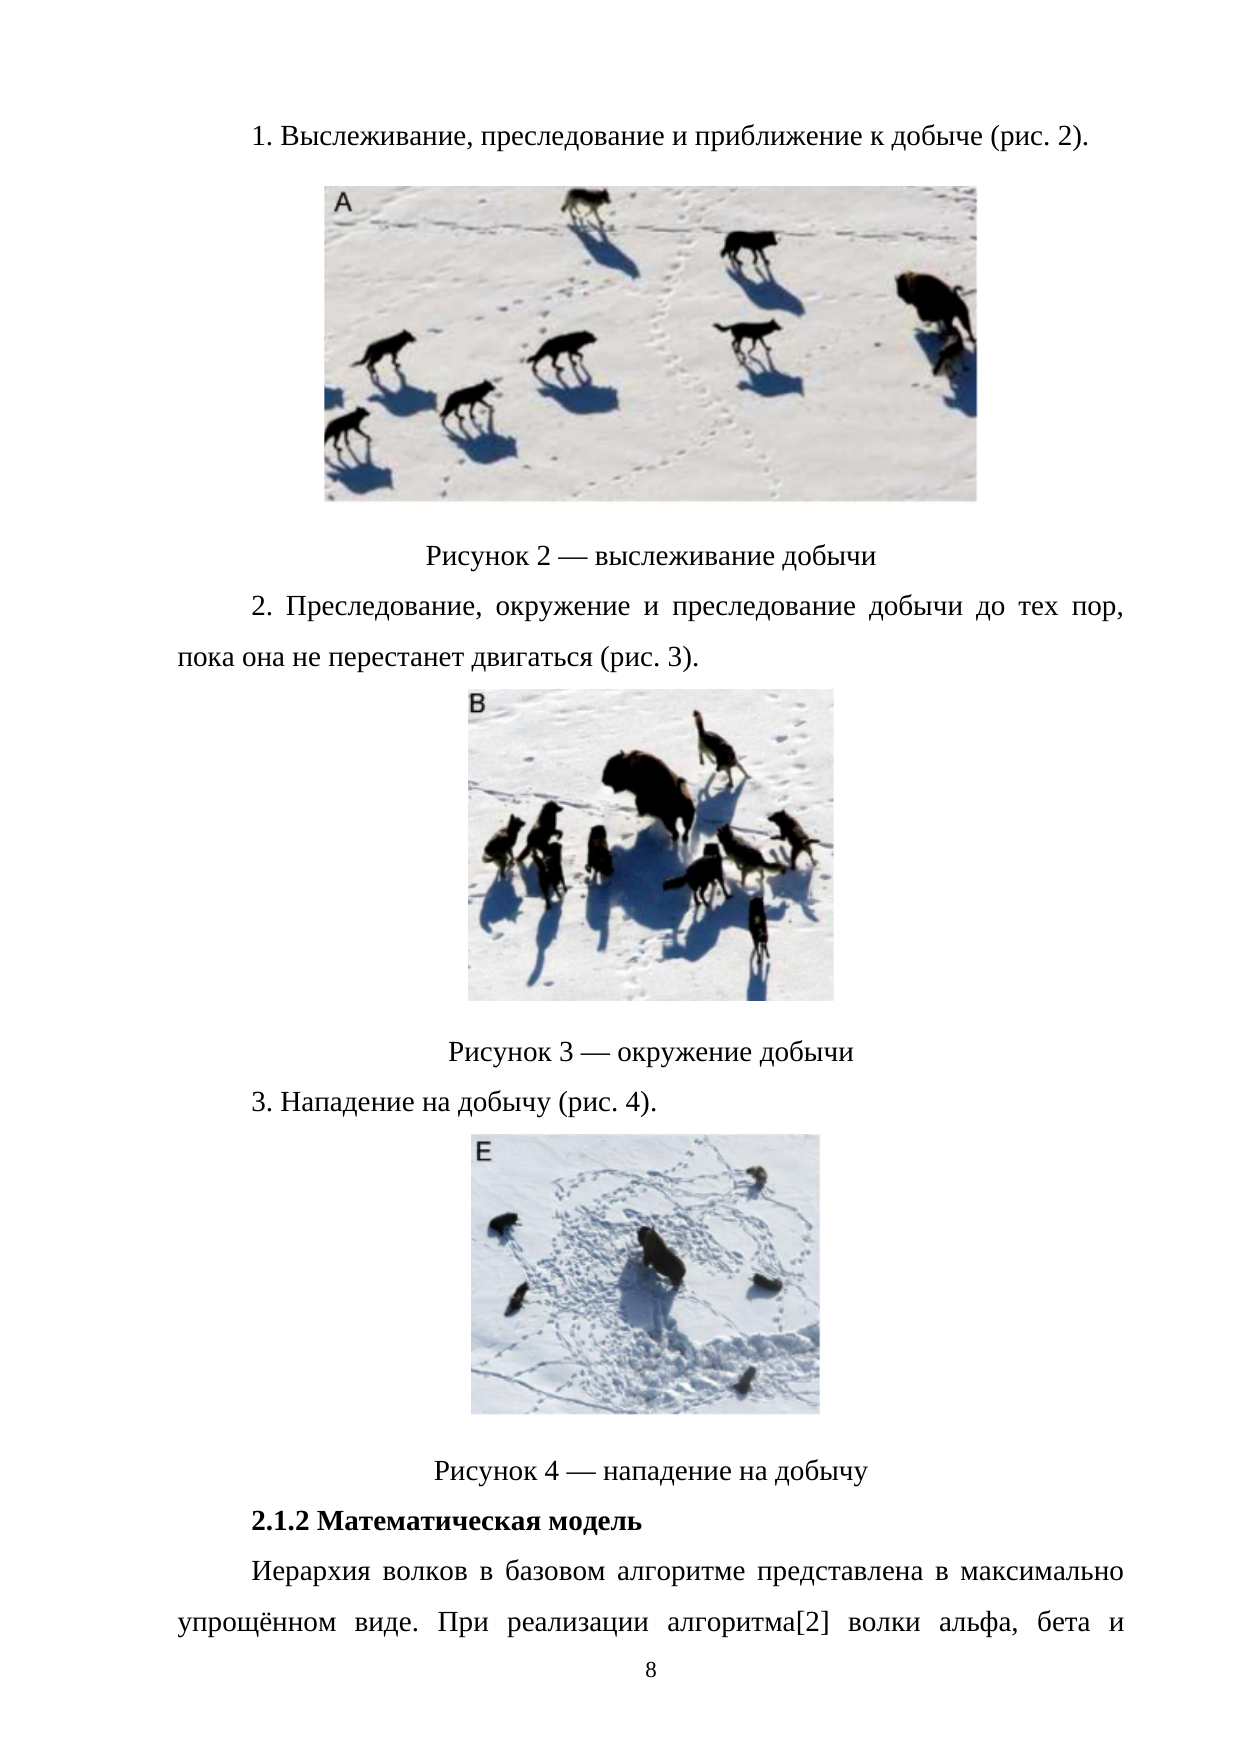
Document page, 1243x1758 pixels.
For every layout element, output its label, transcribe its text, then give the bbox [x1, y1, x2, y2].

text 2.1.2 Математическая модель [177, 1503, 1124, 1537]
picture [468, 689, 834, 1001]
text Рисунок 3 — окружение добычи [177, 689, 1124, 1067]
picture [324, 186, 978, 505]
text Рисунок 2 — выслеживание добычи [177, 168, 1124, 572]
picture [471, 1134, 831, 1416]
text Рисунок 4 — нападение на добычу [177, 1453, 1124, 1486]
text 3. Нападение на добычу (рис. 4). [177, 1084, 1124, 1117]
text 2. Преследование, окружение и преследование добычи до тех пор, пока она не перестанет двигаться (рис. 3). [177, 588, 1124, 672]
text 1. Выслеживание, преследование и приближение к добыче (рис. 2). [177, 118, 1124, 152]
text Иерархия волков в базовом алгоритме представлена в максимально упрощённом виде. При реализации алгоритма[2] волки альфа, бета и [177, 1553, 1124, 1637]
